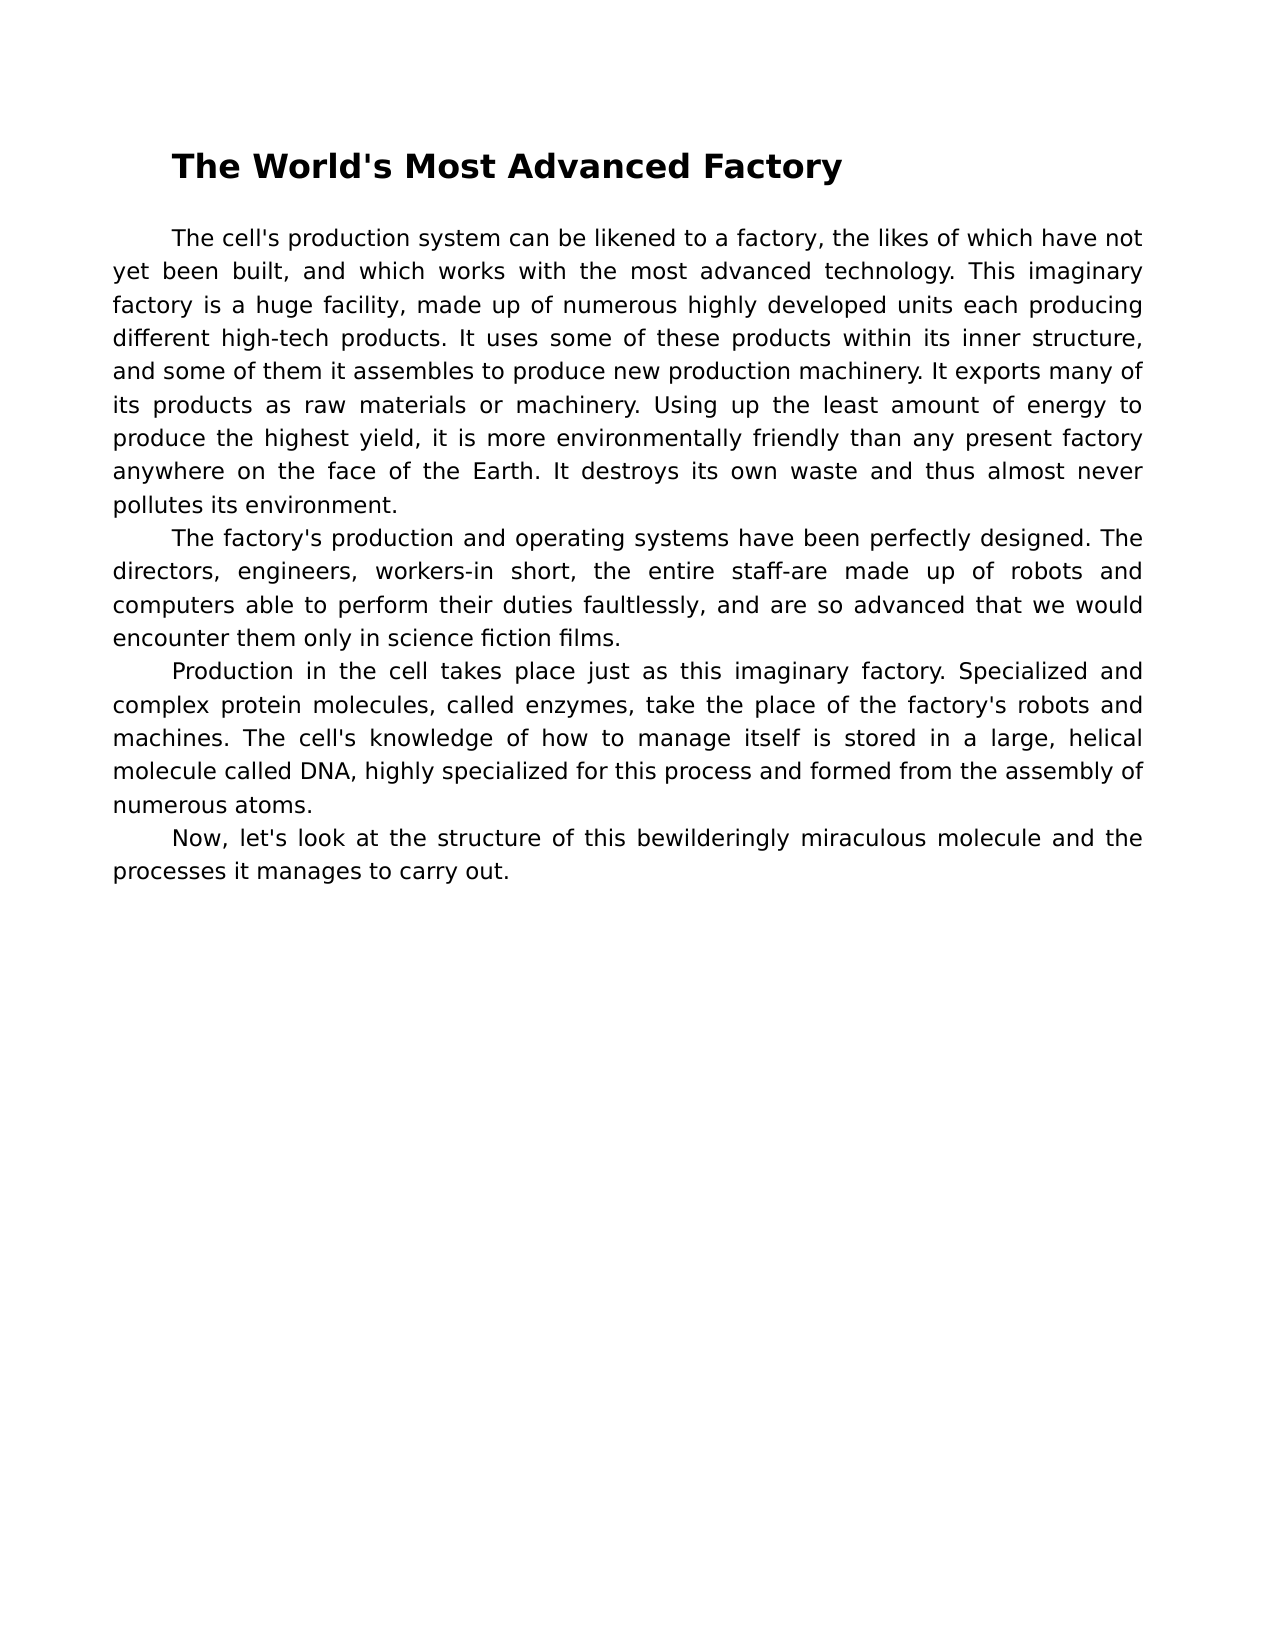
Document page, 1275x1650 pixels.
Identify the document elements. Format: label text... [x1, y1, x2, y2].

text The cell's production system can be likened to a factory, the likes of which have not yet been built, and which works with the most advanced technology. This imaginary factory is a huge facility, made up of numerous highly developed units each producing different high-tech products. It uses some of these products within its inner structure, and some of them it assembles to produce new production machinery. It exports many of its products as raw materials or machinery. Using up the least amount of energy to produce the highest yield, it is more environmentally friendly than any present factory anywhere on the face of the Earth. It destroys its own waste and thus almost never pollutes its environment. [112, 220, 1145, 520]
text Production in the cell takes place just as this imaginary factory. Specialized and complex protein molecules, called enzymes, take the place of the factory's robots and machines. The cell's knowledge of how to manage itself is stored in a large, helical molecule called DNA, highly specialized for this process and formed from the assembly of numerous atoms. [112, 653, 1145, 820]
text Now, let's look at the structure of this bewilderingly miraculous molecule and the processes it manages to carry out. [112, 820, 1145, 886]
text The World's Most Advanced Factory [112, 148, 1145, 186]
text The factory's production and operating systems have been perfectly designed. The directors, engineers, workers-in short, the entire staff-are made up of robots and computers able to perform their duties faultlessly, and are so advanced that we would encounter them only in science fiction films. [112, 520, 1145, 653]
